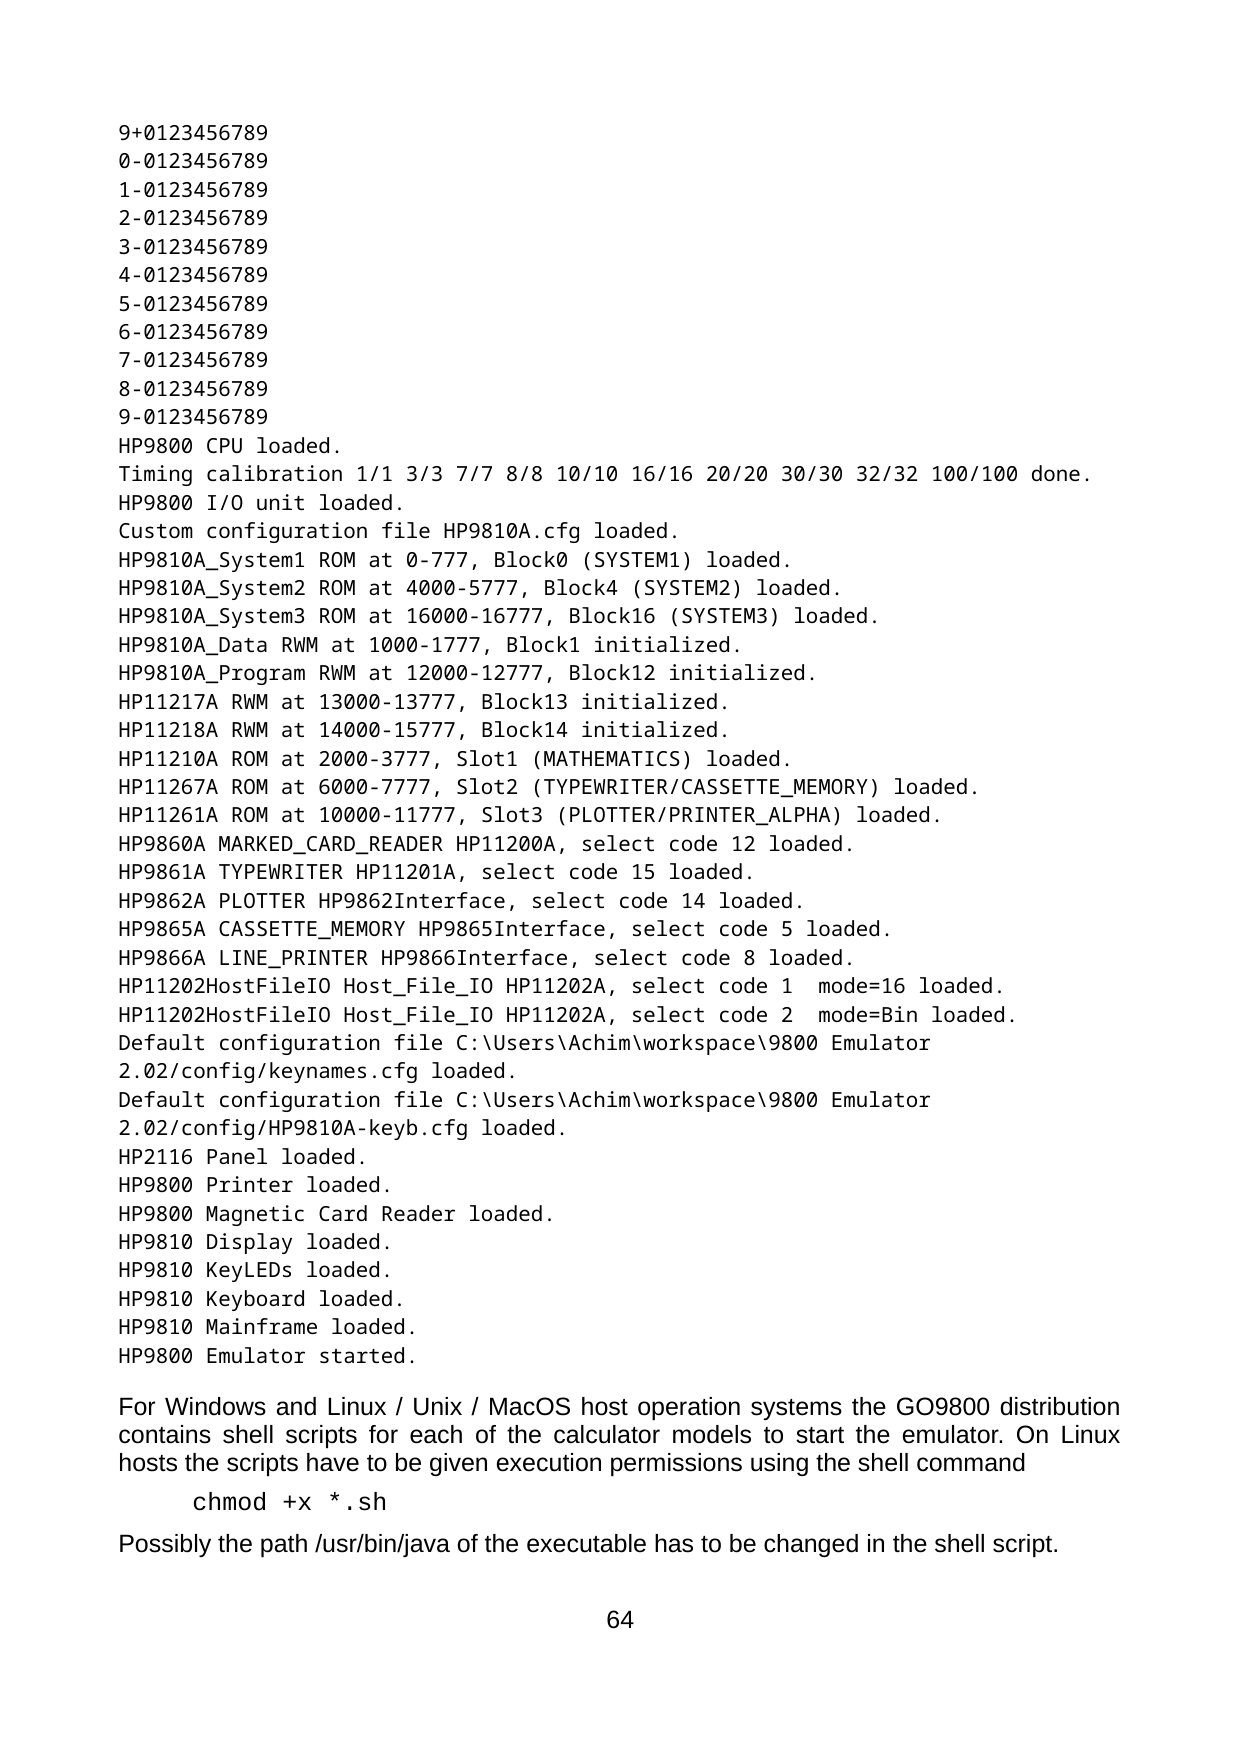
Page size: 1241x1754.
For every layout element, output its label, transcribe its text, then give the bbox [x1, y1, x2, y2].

text HP9800 Printer loaded. [118, 1170, 1122, 1199]
text HP9810 Keyboard loaded. [118, 1284, 1122, 1312]
text HP9862A PLOTTER HP9862Interface, select code 14 loaded. [118, 886, 1122, 914]
text 3-0123456789 [118, 232, 1122, 260]
text 8-0123456789 [118, 374, 1122, 402]
text Timing calibration 1/1 3/3 7/7 8/8 10/10 16/16 20/20 30/30 32/32 100/100 done. [118, 459, 1122, 488]
text HP9861A TYPEWRITER HP11201A, select code 15 loaded. [118, 857, 1122, 886]
text HP11217A RWM at 13000-13777, Block13 initialized. [118, 687, 1122, 715]
text HP11261A ROM at 10000-11777, Slot3 (PLOTTER/PRINTER_ALPHA) loaded. [118, 801, 1122, 829]
text 4-0123456789 [118, 260, 1122, 289]
text HP9800 Emulator started. [118, 1341, 1122, 1369]
text 0-0123456789 [118, 147, 1122, 175]
text HP9810 Mainframe loaded. [118, 1312, 1122, 1341]
text 6-0123456789 [118, 317, 1122, 346]
text HP9865A CASSETTE_MEMORY HP9865Interface, select code 5 loaded. [118, 914, 1122, 943]
text HP2116 Panel loaded. [118, 1142, 1122, 1170]
text 2-0123456789 [118, 203, 1122, 232]
text HP11267A ROM at 6000-7777, Slot2 (TYPEWRITER/CASSETTE_MEMORY) loaded. [118, 772, 1122, 801]
text 5-0123456789 [118, 289, 1122, 317]
text Default configuration file C:\Users\Achim\workspace\9800 Emulator 2.02/config/keynames.cfg loaded. [118, 1028, 1122, 1085]
text HP9810A_System2 ROM at 4000-5777, Block4 (SYSTEM2) loaded. [118, 573, 1122, 602]
text HP9800 CPU loaded. [118, 431, 1122, 459]
text HP9810A_System1 ROM at 0-777, Block0 (SYSTEM1) loaded. [118, 545, 1122, 573]
text Possibly the path /usr/bin/java of the executable has to be changed in the shell script. [118, 1530, 1122, 1558]
text HP9800 Magnetic Card Reader loaded. [118, 1199, 1122, 1227]
text Custom configuration file HP9810A.cfg loaded. [118, 516, 1122, 545]
text chmod +x *.sh [118, 1489, 1122, 1518]
text HP9810A_System3 ROM at 16000-16777, Block16 (SYSTEM3) loaded. [118, 602, 1122, 630]
text HP9800 I/O unit loaded. [118, 488, 1122, 516]
text HP11210A ROM at 2000-3777, Slot1 (MATHEMATICS) loaded. [118, 744, 1122, 772]
text 9+0123456789 [118, 118, 1122, 147]
text HP9860A MARKED_CARD_READER HP11200A, select code 12 loaded. [118, 829, 1122, 857]
text For Windows and Linux / Unix / MacOS host operation systems the GO9800 distribution contains shell scripts for each of the calculator models to start the emulator. On Linux hosts the scripts have to be given execution permissions using the shell command [118, 1393, 1122, 1477]
text HP11218A RWM at 14000-15777, Block14 initialized. [118, 715, 1122, 744]
text HP9866A LINE_PRINTER HP9866Interface, select code 8 loaded. [118, 943, 1122, 971]
text 7-0123456789 [118, 346, 1122, 374]
text HP9810A_Program RWM at 12000-12777, Block12 initialized. [118, 658, 1122, 687]
text HP11202HostFileIO Host_File_IO HP11202A, select code 2 mode=Bin loaded. [118, 1000, 1122, 1028]
text HP9810A_Data RWM at 1000-1777, Block1 initialized. [118, 630, 1122, 658]
text 9-0123456789 [118, 402, 1122, 431]
text Default configuration file C:\Users\Achim\workspace\9800 Emulator 2.02/config/HP9810A-keyb.cfg loaded. [118, 1085, 1122, 1142]
text 1-0123456789 [118, 175, 1122, 203]
text HP11202HostFileIO Host_File_IO HP11202A, select code 1 mode=16 loaded. [118, 971, 1122, 1000]
text HP9810 Display loaded. [118, 1227, 1122, 1256]
text HP9810 KeyLEDs loaded. [118, 1256, 1122, 1284]
